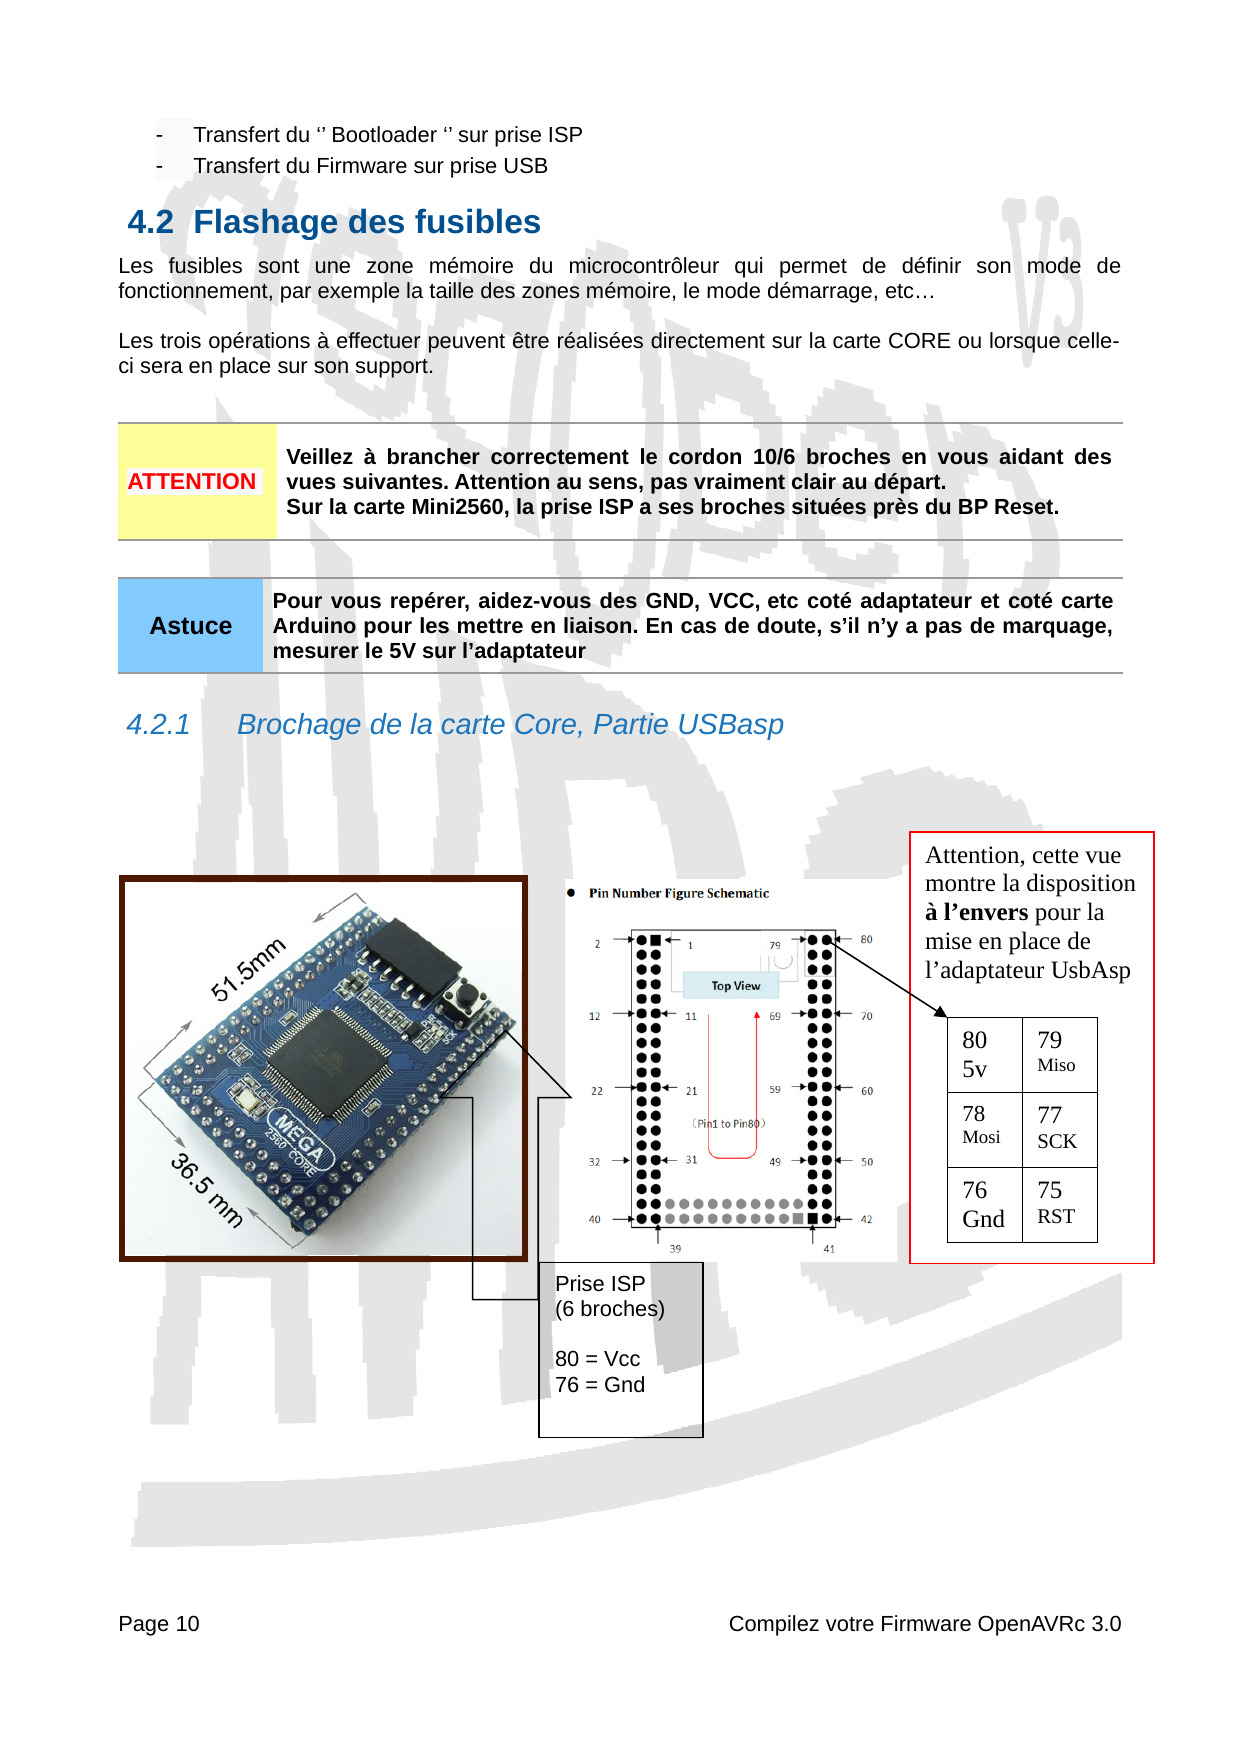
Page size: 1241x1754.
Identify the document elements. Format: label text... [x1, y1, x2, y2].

picture [444, 1033, 521, 1255]
list Transfert du Firmware sur prise USB [193, 149, 1122, 181]
text Prise ISP [555, 1271, 687, 1296]
text 76 = Gnd [555, 1372, 687, 1397]
text Les trois opérations à effectuer peuvent être réalisées directement sur la carte CORE ou lorsque celle-ci sera en place sur son support. [118, 328, 1122, 379]
picture [126, 883, 521, 1255]
table_header Astuce [118, 579, 263, 672]
list Transfert du ‘’ Bootloader ‘’ sur prise ISP [193, 118, 1122, 149]
text Les fusibles sont une zone mémoire du microcontrôleur qui permet de définir son mode de fonctionnement, par exemple la taille des zones mémoire, le mode démarrage, etc… [118, 253, 1122, 303]
table_header Veillez à brancher correctement le cordon 10/6 broches en vous aidant des vues suivantes. Attention au sens, pas vraiment clair au départ. Sur la carte Mini2560, la prise ISP a ses broches situées près du BP Reset. [278, 424, 1122, 539]
table_header ATTENTION [118, 424, 277, 539]
subtitle Brochage de la carte Core, Partie USBasp [118, 707, 1122, 740]
text 80 = Vcc [555, 1346, 687, 1372]
table_header Pour vous repérer, aidez-vous des GND, VCC, etc coté adaptateur et coté carte Arduino pour les mettre en liaison. En cas de doute, s’il n’y a pas de marquage, mesurer le 5V sur l’adaptateur [264, 579, 1122, 672]
subtitle Flashage des fusibles [118, 201, 1122, 240]
text (6 broches) [555, 1296, 687, 1321]
